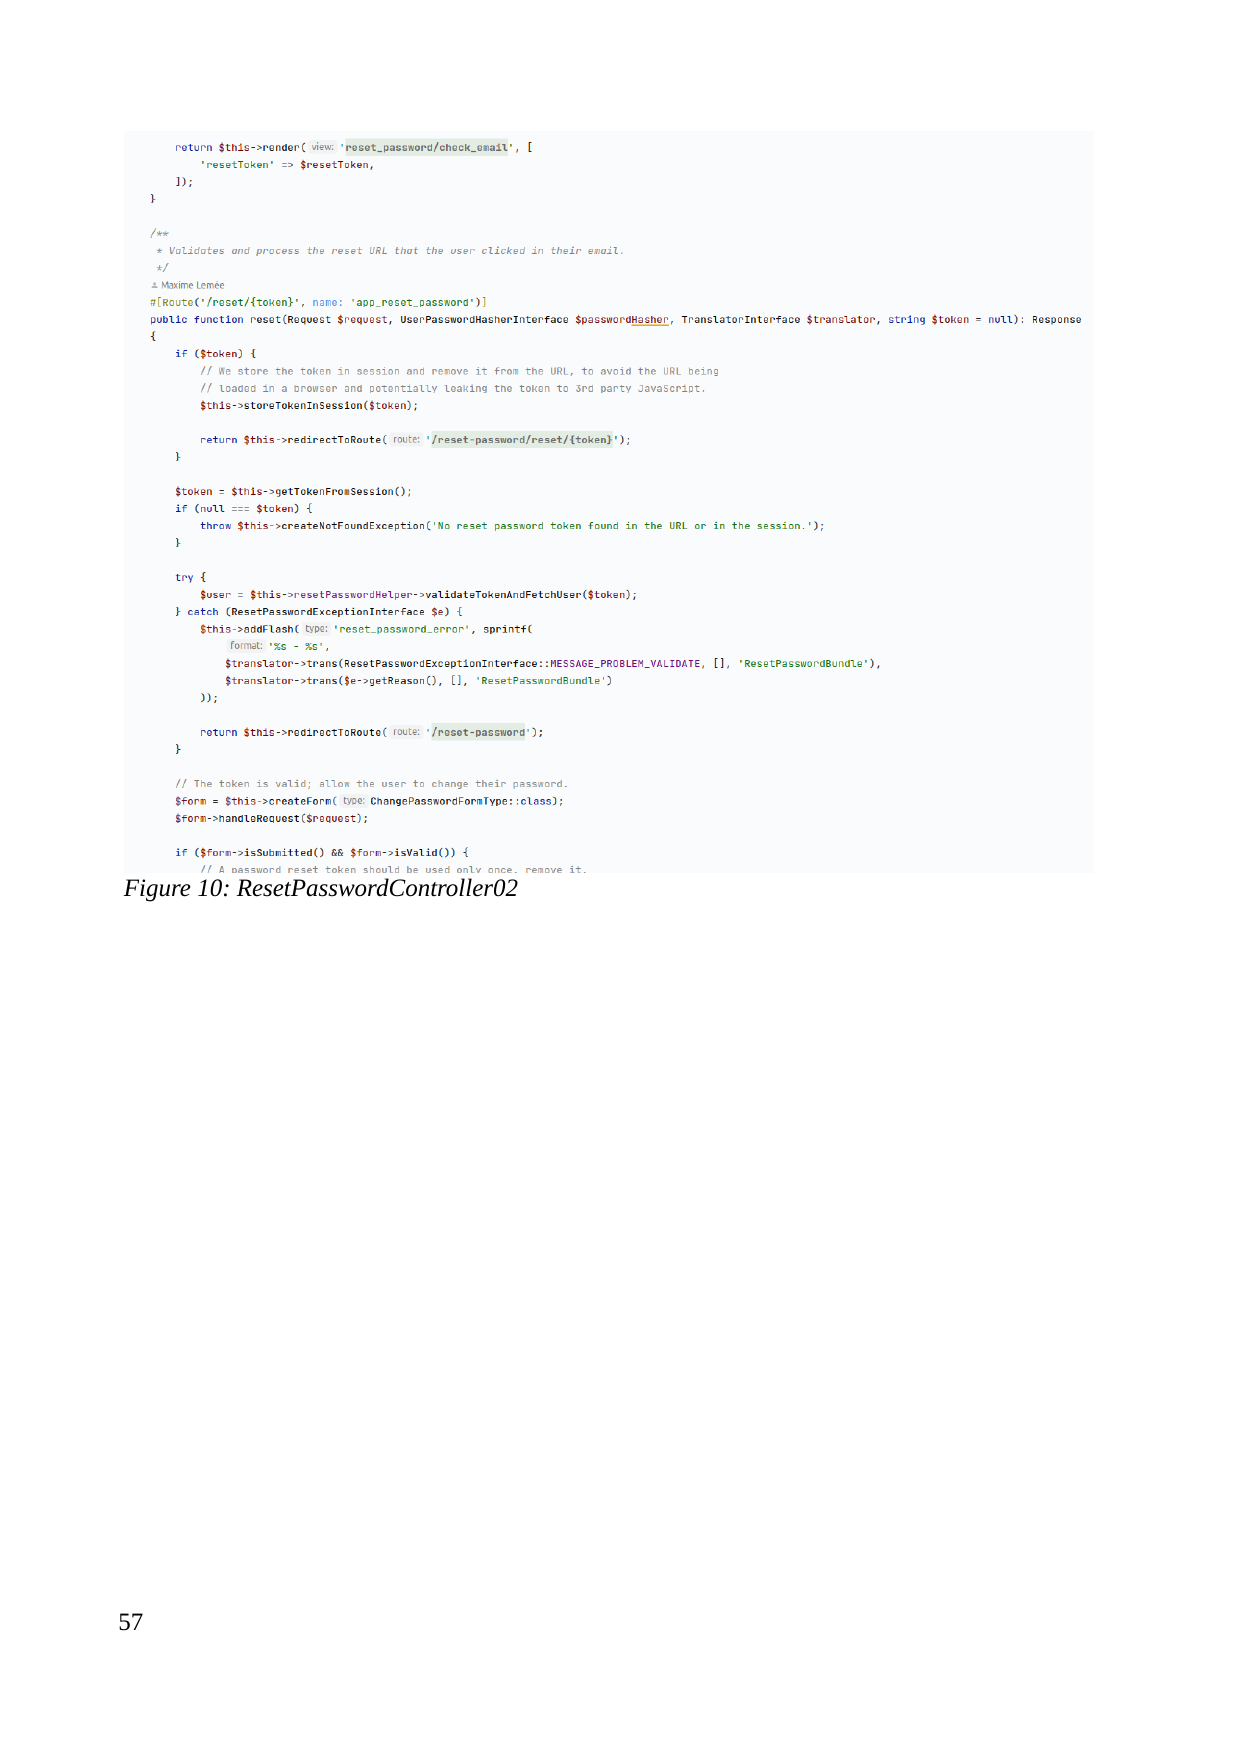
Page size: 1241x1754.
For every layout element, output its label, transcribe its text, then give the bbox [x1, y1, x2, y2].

picture [123, 131, 1094, 873]
text Figure 10: ResetPasswordController02 [124, 873, 1094, 901]
